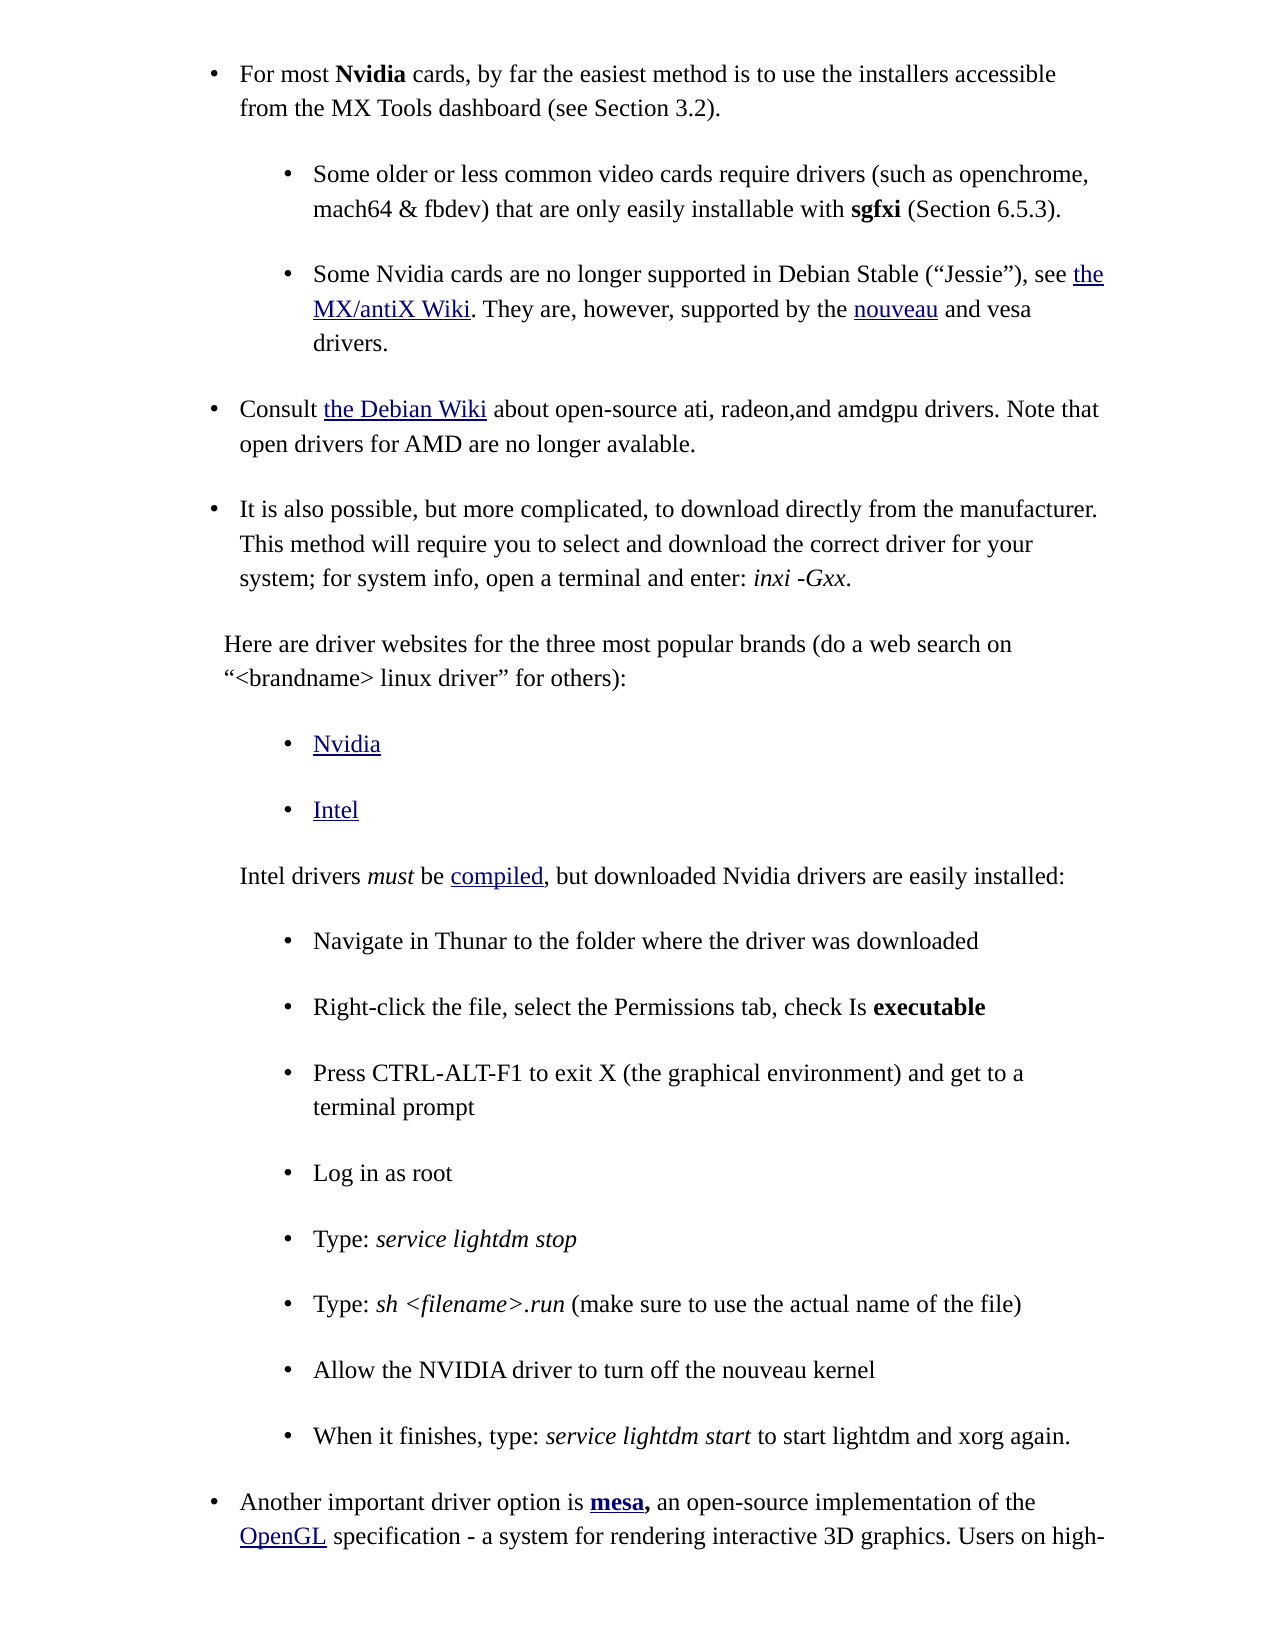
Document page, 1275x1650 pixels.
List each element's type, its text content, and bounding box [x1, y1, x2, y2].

list Nvidia [283, 729, 1109, 758]
list Some Nvidia cards are no longer supported in Debian Stable (“Jessie”), see the MX/antiX Wiki. They are, however, supported by the nouveau and vesa drivers. [283, 259, 1109, 357]
list Log in as root [283, 1158, 1109, 1187]
list Another important driver option is mesa, an open-source implementation of the OpenGL specification - a system for rendering interactive 3D graphics. Users on high- [210, 1487, 1109, 1550]
list Intel [283, 795, 1109, 824]
list Navigate in Thunar to the folder where the driver was downloaded [283, 926, 1109, 955]
list It is also possible, but more complicated, to download directly from the manufacturer. This method will require you to select and download the correct driver for your system; for system info, open a terminal and enter: inxi -Gxx. [210, 494, 1109, 592]
list Here are driver websites for the three most popular brands (do a web search on “<brandname> linux driver” for others): [194, 629, 1125, 692]
list Intel drivers must be compiled, but downloaded Nvidia drivers are easily installed: [210, 861, 1109, 889]
list Consult the Debian Wiki about open-source ati, radeon,and amdgpu drivers. Note that open drivers for AMD are no longer avalable. [210, 394, 1109, 457]
list Right-click the file, select the Permissions tab, check Is executable [283, 992, 1109, 1021]
list When it finishes, type: service lightdm start to start lightdm and xorg again. [283, 1421, 1109, 1450]
list Allow the NVIDIA driver to turn off the nouveau kernel [283, 1355, 1109, 1384]
list Press CTRL-ALT-F1 to exit X (the graphical environment) and get to a terminal prompt [283, 1058, 1109, 1121]
list Some older or less common video cards require drivers (such as openchrome, mach64 & fbdev) that are only easily installable with sgfxi (Section 6.5.3). [283, 159, 1109, 222]
list For most Nvidia cards, by far the easiest method is to use the installers accessible from the MX Tools dashboard (see Section 3.2). [210, 59, 1109, 122]
list Type: service lightdm stop [283, 1224, 1109, 1253]
list Type: sh <filename>.run (make sure to use the actual name of the file) [283, 1289, 1109, 1318]
